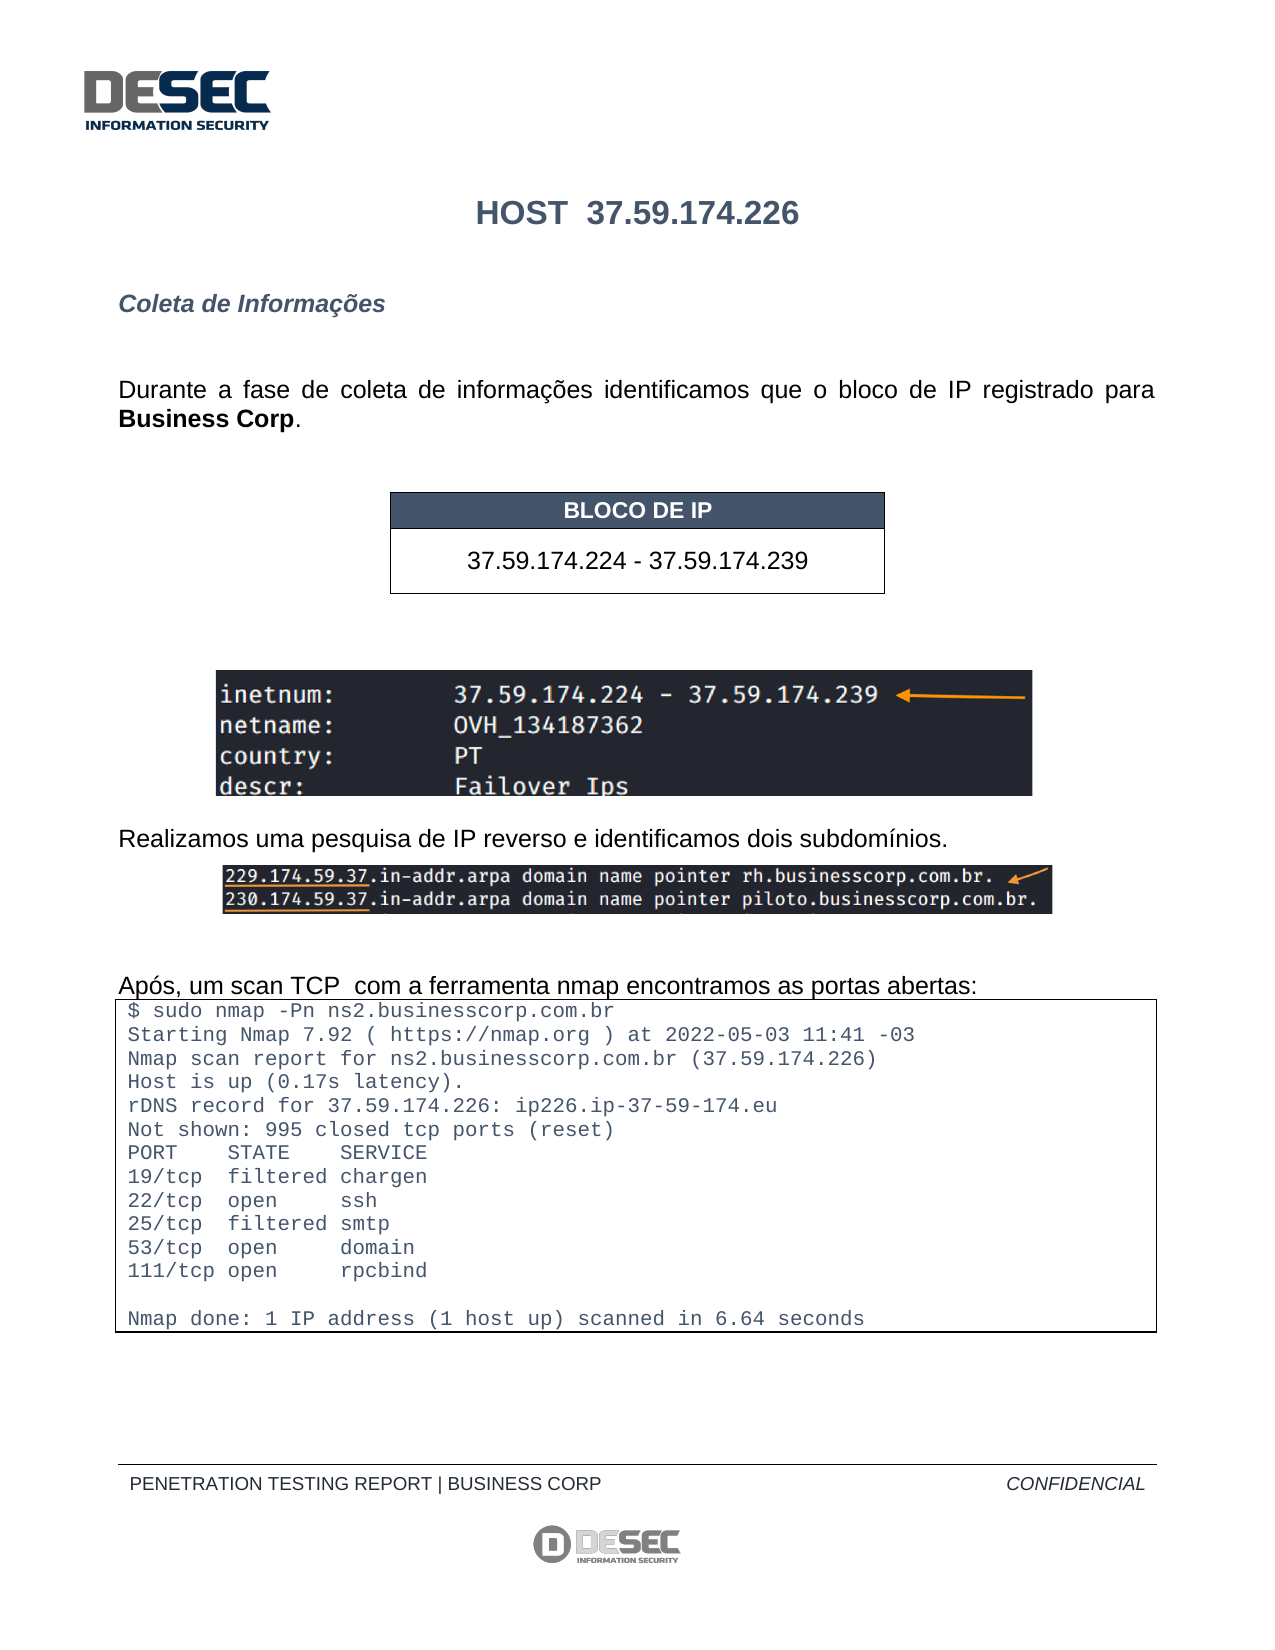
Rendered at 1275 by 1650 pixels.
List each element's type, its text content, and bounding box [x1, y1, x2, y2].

picture [215, 670, 1033, 796]
picture [531, 1520, 684, 1568]
picture [84, 71, 271, 130]
table_header $ sudo nmap -Pn ns2.businesscorp.com.br Starting Nmap 7.92 ( https://nmap.org ) at 2022-05-03 11:41 -03 Nmap scan report for ns2.businesscorp.com.br (37.59.174.226) Host is up (0.17s latency). rDNS record for 37.59.174.226: ip226.ip-37-59-174.eu Not shown: 995 closed tcp ports (reset) PORT STATE SERVICE 19/tcp filtered chargen 22/tcp open ssh 25/tcp filtered smtp 53/tcp open domain 111/tcp open rpcbind Nmap done: 1 IP address (1 host up) scanned in 6.64 seconds [116, 1000, 1156, 1331]
text Após, um scan TCP com a ferramenta nmap encontramos as portas abertas: [118, 971, 1157, 999]
table_header BLOCO DE IP [391, 493, 884, 528]
text Coleta de Informações [118, 289, 1157, 318]
table_cell 37.59.174.224 - 37.59.174.239 [391, 529, 884, 593]
picture [222, 865, 1053, 914]
text Realizamos uma pesquisa de IP reverso e identificamos dois subdomínios. [118, 824, 1157, 853]
text HOST 37.59.174.226 [118, 193, 1157, 232]
text Durante a fase de coleta de informações identificamos que o bloco de IP registrado para Business Corp. [118, 375, 1157, 433]
